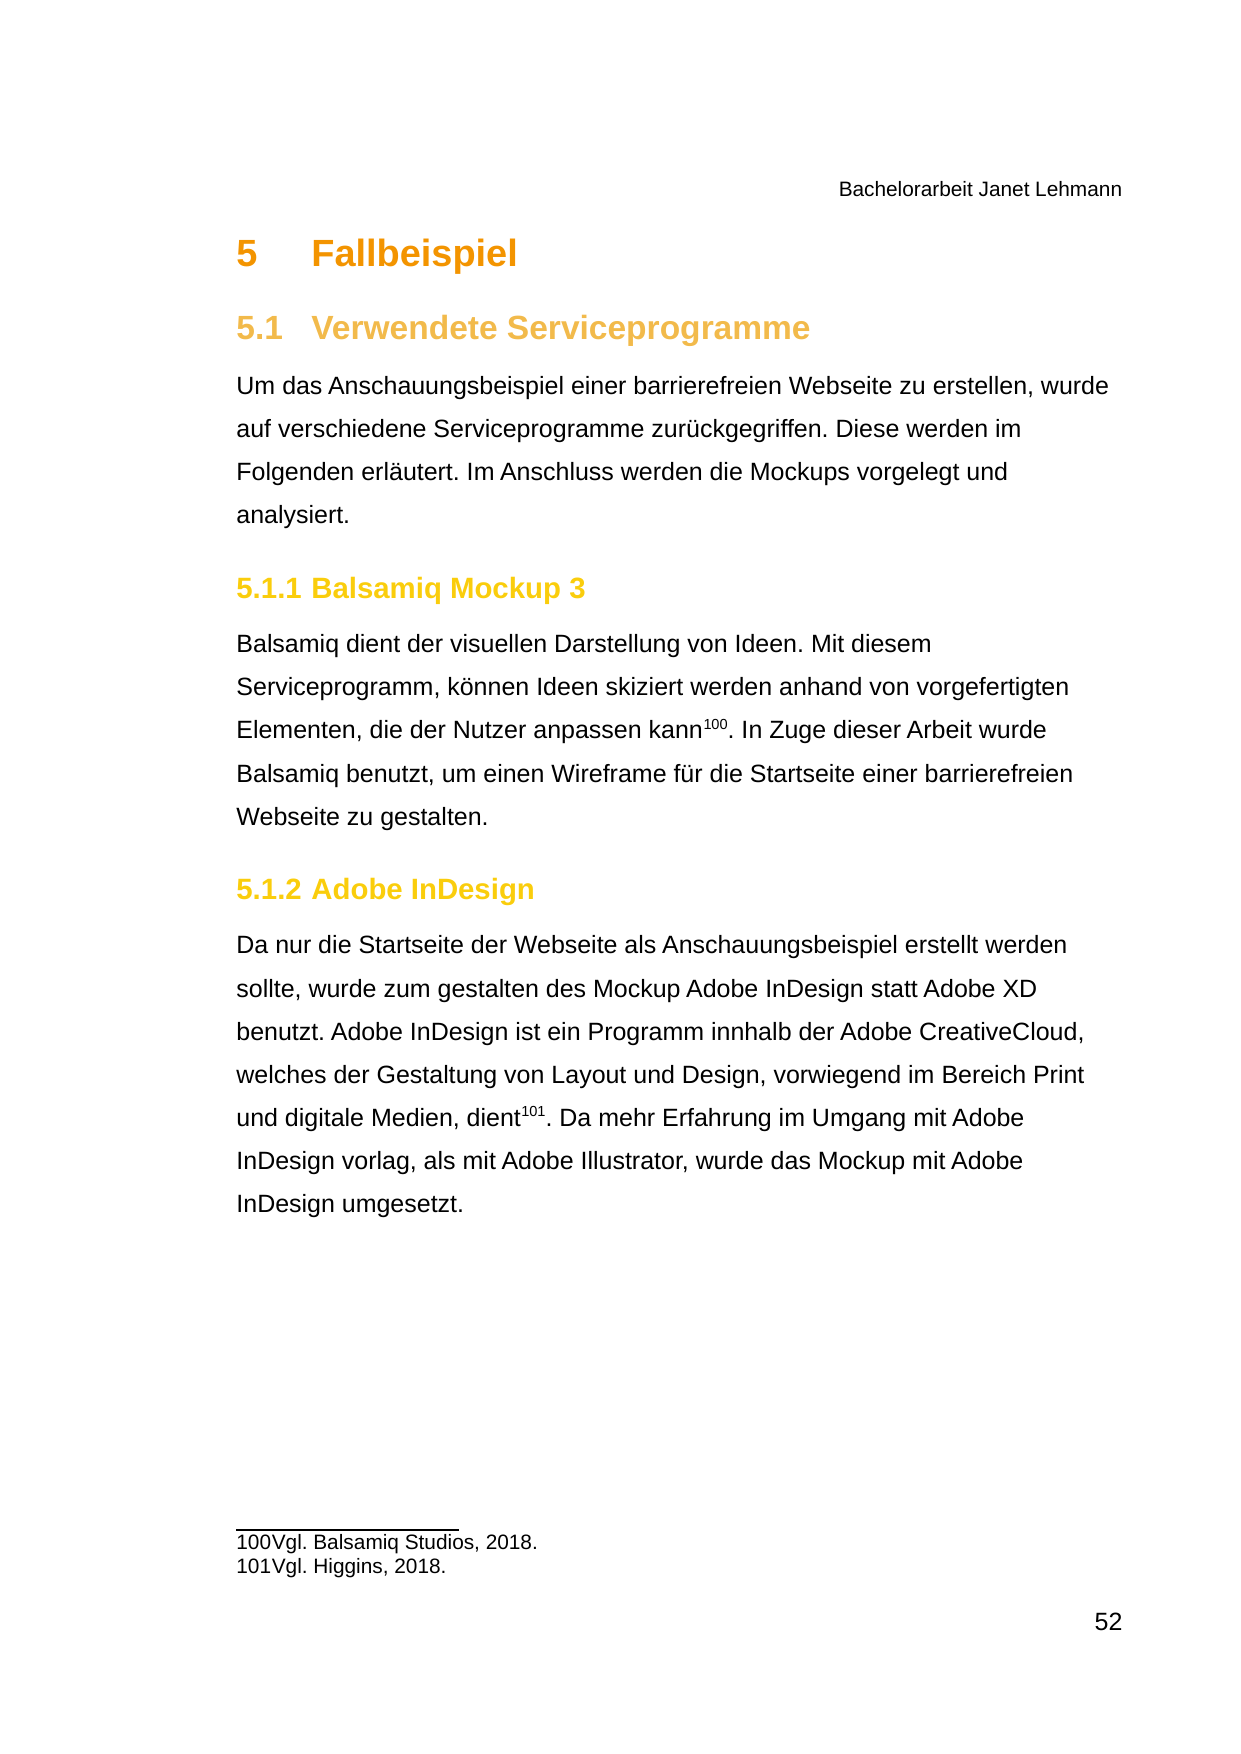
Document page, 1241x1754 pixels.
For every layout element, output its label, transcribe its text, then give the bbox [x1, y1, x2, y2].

subtitle Balsamiq Mockup 3 [236, 571, 1122, 604]
subtitle Fallbeispiel [236, 231, 1122, 274]
text Um das Anschauungsbeispiel einer barrierefreien Webseite zu erstellen, wurde auf verschiedene Serviceprogramme zurückgegriffen. Diese werden im Folgenden erläutert. Im Anschluss werden die Mockups vorgelegt und analysiert. [236, 371, 1122, 529]
subtitle Verwendete Serviceprogramme [236, 308, 1122, 346]
text Vgl. Higgins, 2018. [236, 1554, 1122, 1578]
text Balsamiq dient der visuellen Darstellung von Ideen. Mit diesem Serviceprogramm, können Ideen skiziert werden anhand von vorgefertigten Elementen, die der Nutzer anpassen kann. In Zuge dieser Arbeit wurde Balsamiq benutzt, um einen Wireframe für die Startseite einer barrierefreien Webseite zu gestalten. [236, 629, 1122, 831]
subtitle Adobe InDesign [236, 872, 1122, 906]
text Da nur die Startseite der Webseite als Anschauungsbeispiel erstellt werden sollte, wurde zum gestalten des Mockup Adobe InDesign statt Adobe XD benutzt. Adobe InDesign ist ein Programm innhalb der Adobe CreativeCloud, welches der Gestaltung von Layout und Design, vorwiegend im Bereich Print und digitale Medien, dient. Da mehr Erfahrung im Umgang mit Adobe InDesign vorlag, als mit Adobe Illustrator, wurde das Mockup mit Adobe InDesign umgesetzt. [236, 931, 1122, 1218]
text Vgl. Balsamiq Studios, 2018. [236, 1530, 1122, 1554]
